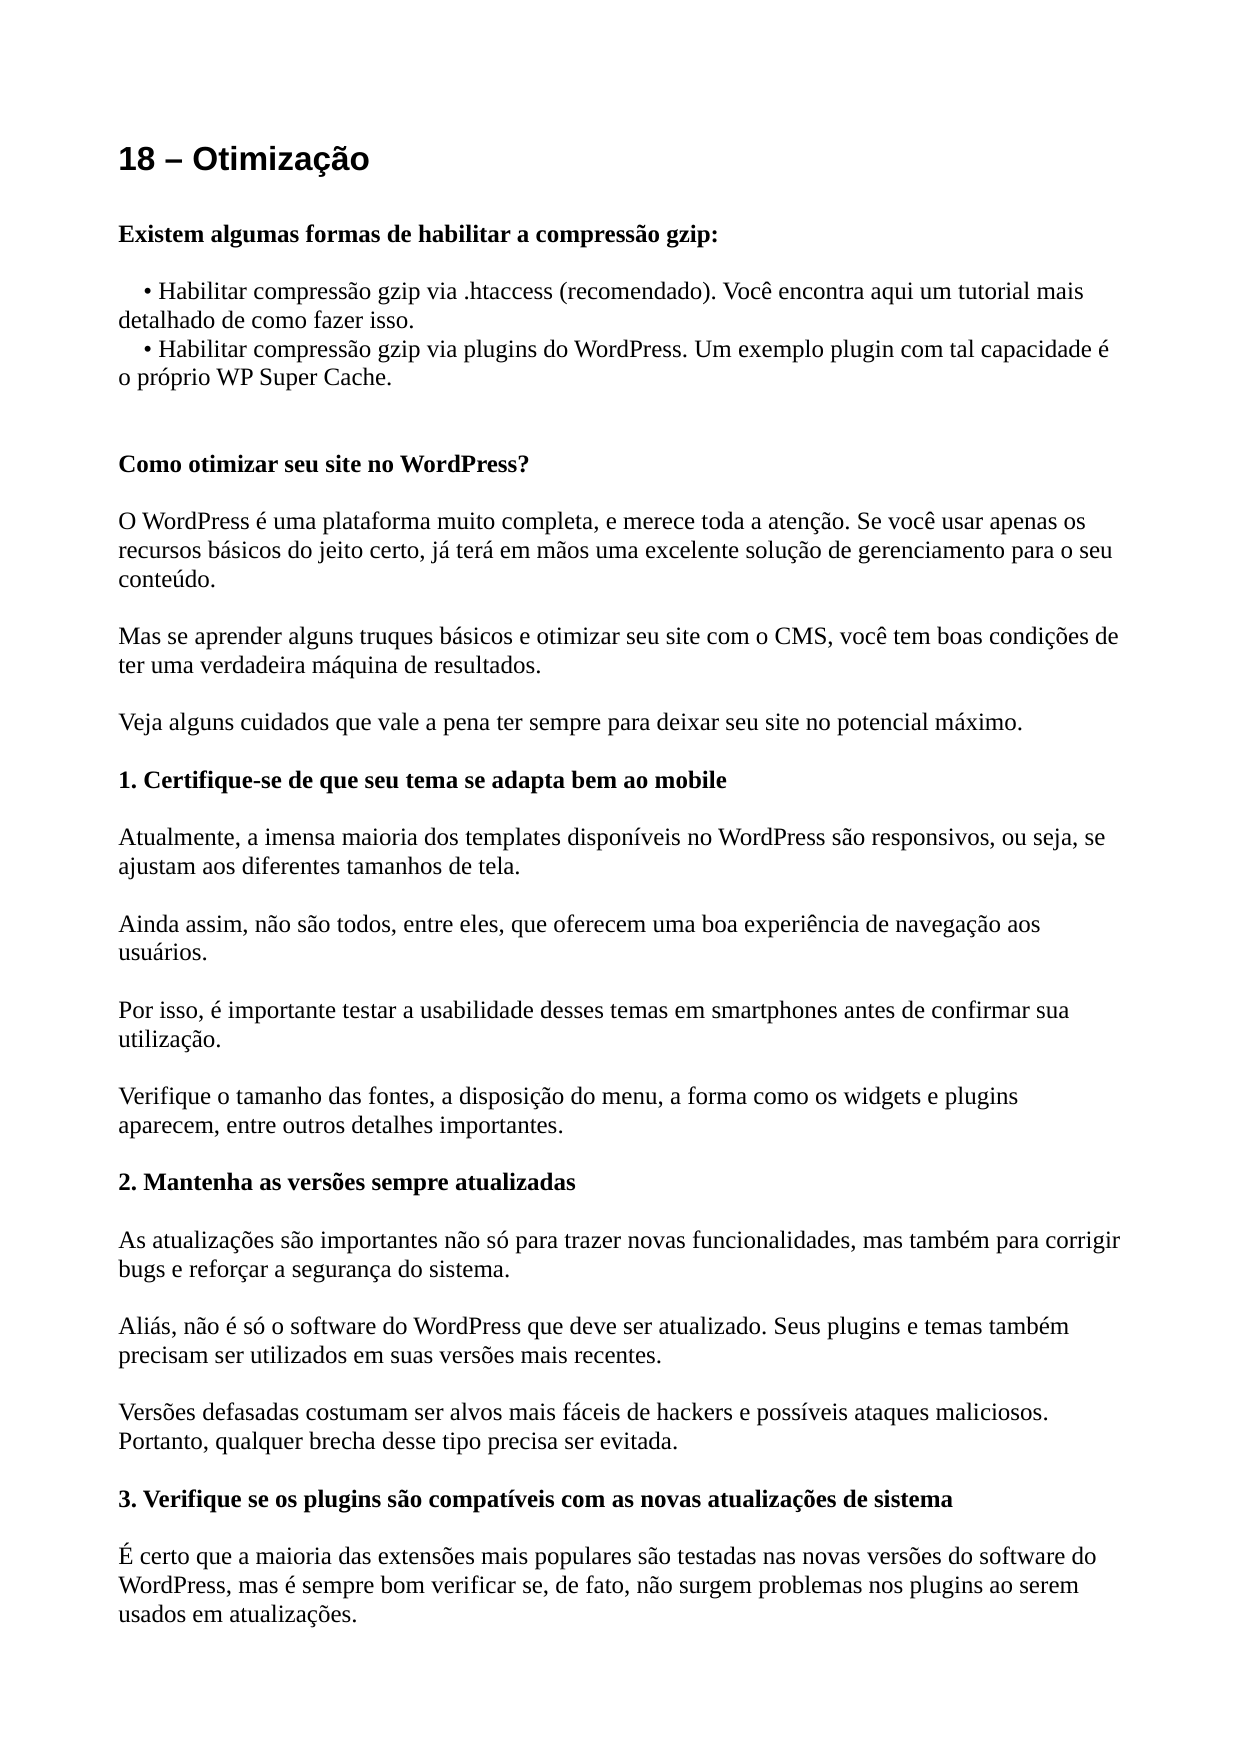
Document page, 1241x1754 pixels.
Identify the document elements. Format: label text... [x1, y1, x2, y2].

text Existem algumas formas de habilitar a compressão gzip: [118, 219, 1122, 247]
text • Habilitar compressão gzip via .htaccess (recomendado). Você encontra aqui um tutorial mais detalhado de como fazer isso. [118, 276, 1122, 334]
text • Habilitar compressão gzip via plugins do WordPress. Um exemplo plugin com tal capacidade é o próprio WP Super Cache. [118, 334, 1122, 391]
text Veja alguns cuidados que vale a pena ter sempre para deixar seu site no potencial máximo. [118, 707, 1122, 736]
text Aliás, não é só o software do WordPress que deve ser atualizado. Seus plugins e temas também precisam ser utilizados em suas versões mais recentes. [118, 1311, 1122, 1369]
text 3. Verifique se os plugins são compatíveis com as novas atualizações de sistema [118, 1484, 1122, 1512]
text As atualizações são importantes não só para trazer novas funcionalidades, mas também para corrigir bugs e reforçar a segurança do sistema. [118, 1225, 1122, 1282]
text O WordPress é uma plataforma muito completa, e merece toda a atenção. Se você usar apenas os recursos básicos do jeito certo, já terá em mãos uma excelente solução de gerenciamento para o seu conteúdo. [118, 506, 1122, 592]
text Por isso, é importante testar a usabilidade desses temas em smartphones antes de confirmar sua utilização. [118, 995, 1122, 1052]
text Atualmente, a imensa maioria dos templates disponíveis no WordPress são responsivos, ou seja, se ajustam aos diferentes tamanhos de tela. [118, 822, 1122, 880]
text Mas se aprender alguns truques básicos e otimizar seu site com o CMS, você tem boas condições de ter uma verdadeira máquina de resultados. [118, 621, 1122, 679]
text 1. Certifique-se de que seu tema se adapta bem ao mobile [118, 765, 1122, 794]
text Verifique o tamanho das fontes, a disposição do menu, a forma como os widgets e plugins aparecem, entre outros detalhes importantes. [118, 1081, 1122, 1139]
text Versões defasadas costumam ser alvos mais fáceis de hackers e possíveis ataques maliciosos. Portanto, qualquer brecha desse tipo precisa ser evitada. [118, 1397, 1122, 1455]
text É certo que a maioria das extensões mais populares são testadas nas novas versões do software do WordPress, mas é sempre bom verificar se, de fato, não surgem problemas nos plugins ao serem usados em atualizações. [118, 1541, 1122, 1627]
subtitle 18 – Otimização [118, 139, 1122, 177]
text Ainda assim, não são todos, entre eles, que oferecem uma boa experiência de navegação aos usuários. [118, 909, 1122, 966]
text Como otimizar seu site no WordPress? [118, 449, 1122, 477]
text 2. Mantenha as versões sempre atualizadas [118, 1167, 1122, 1196]
